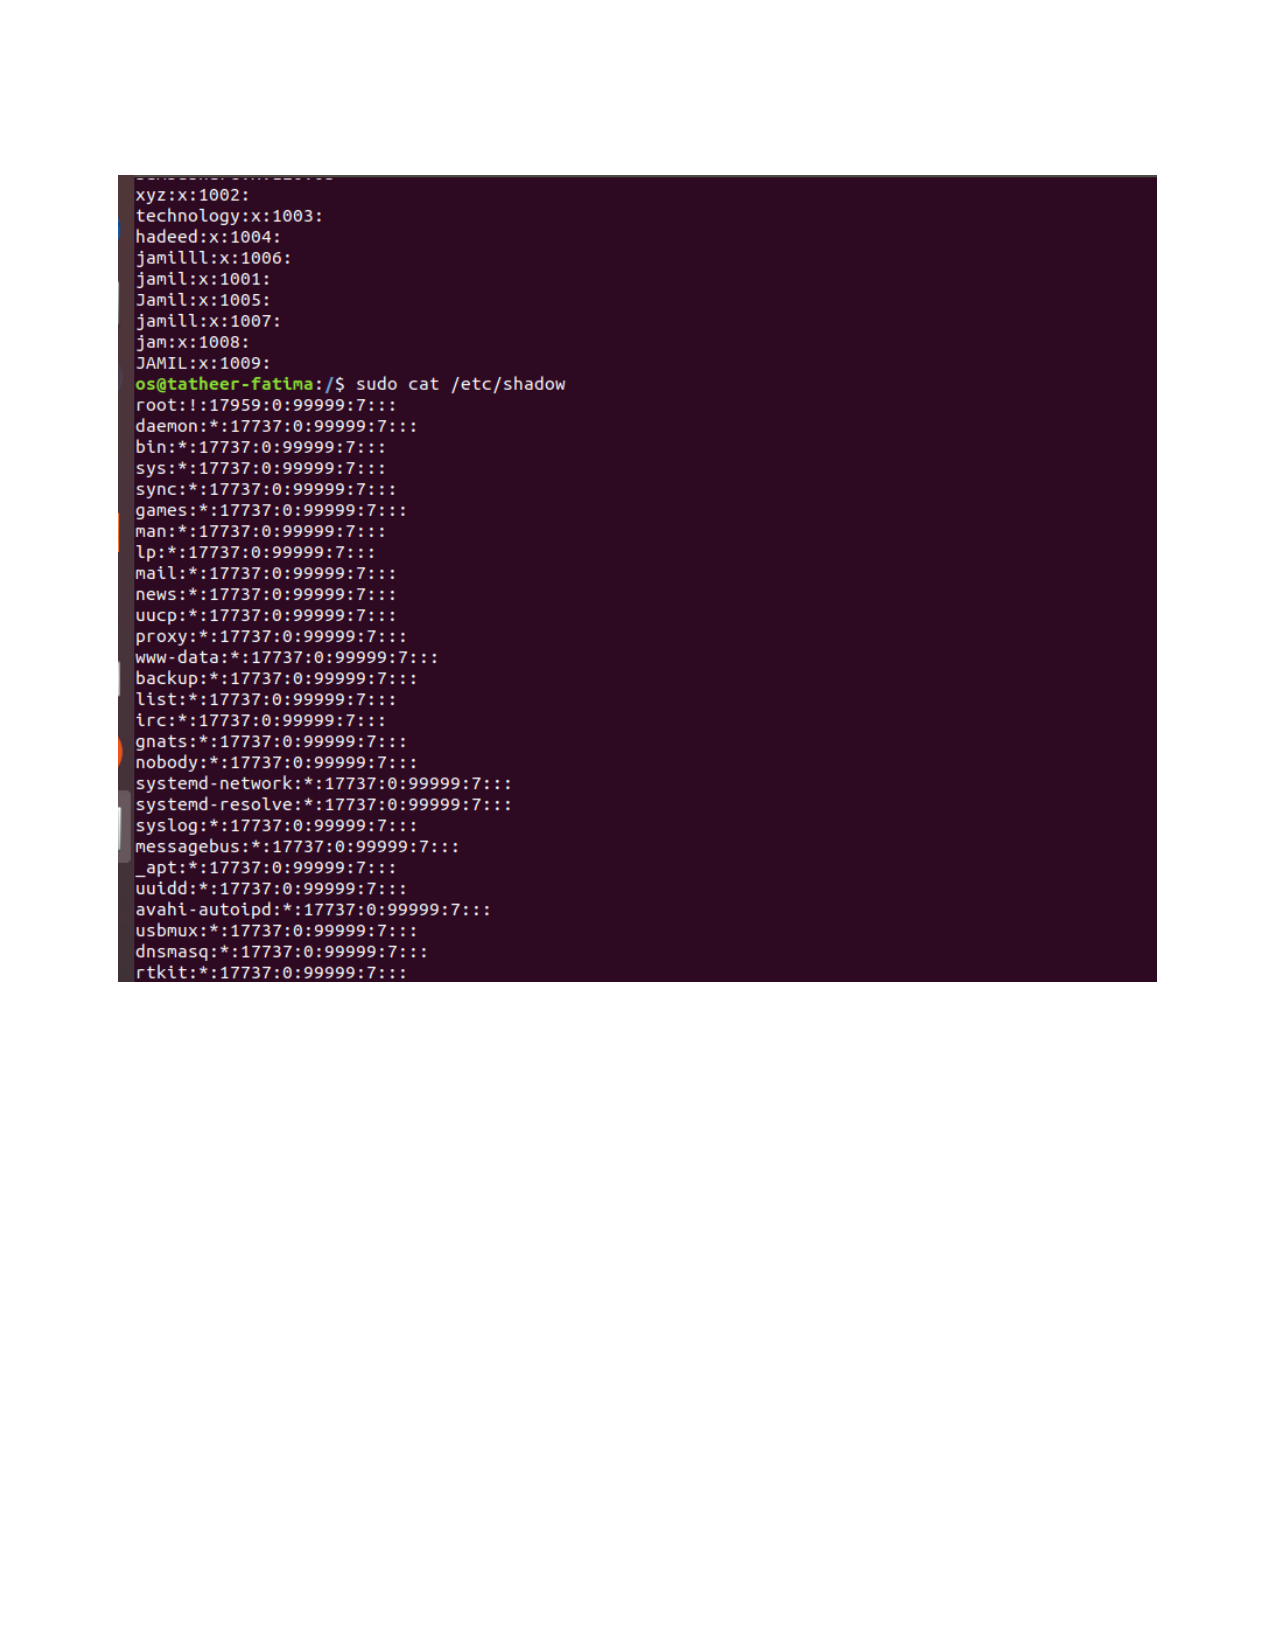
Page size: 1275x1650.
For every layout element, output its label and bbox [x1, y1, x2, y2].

picture [118, 175, 1157, 982]
